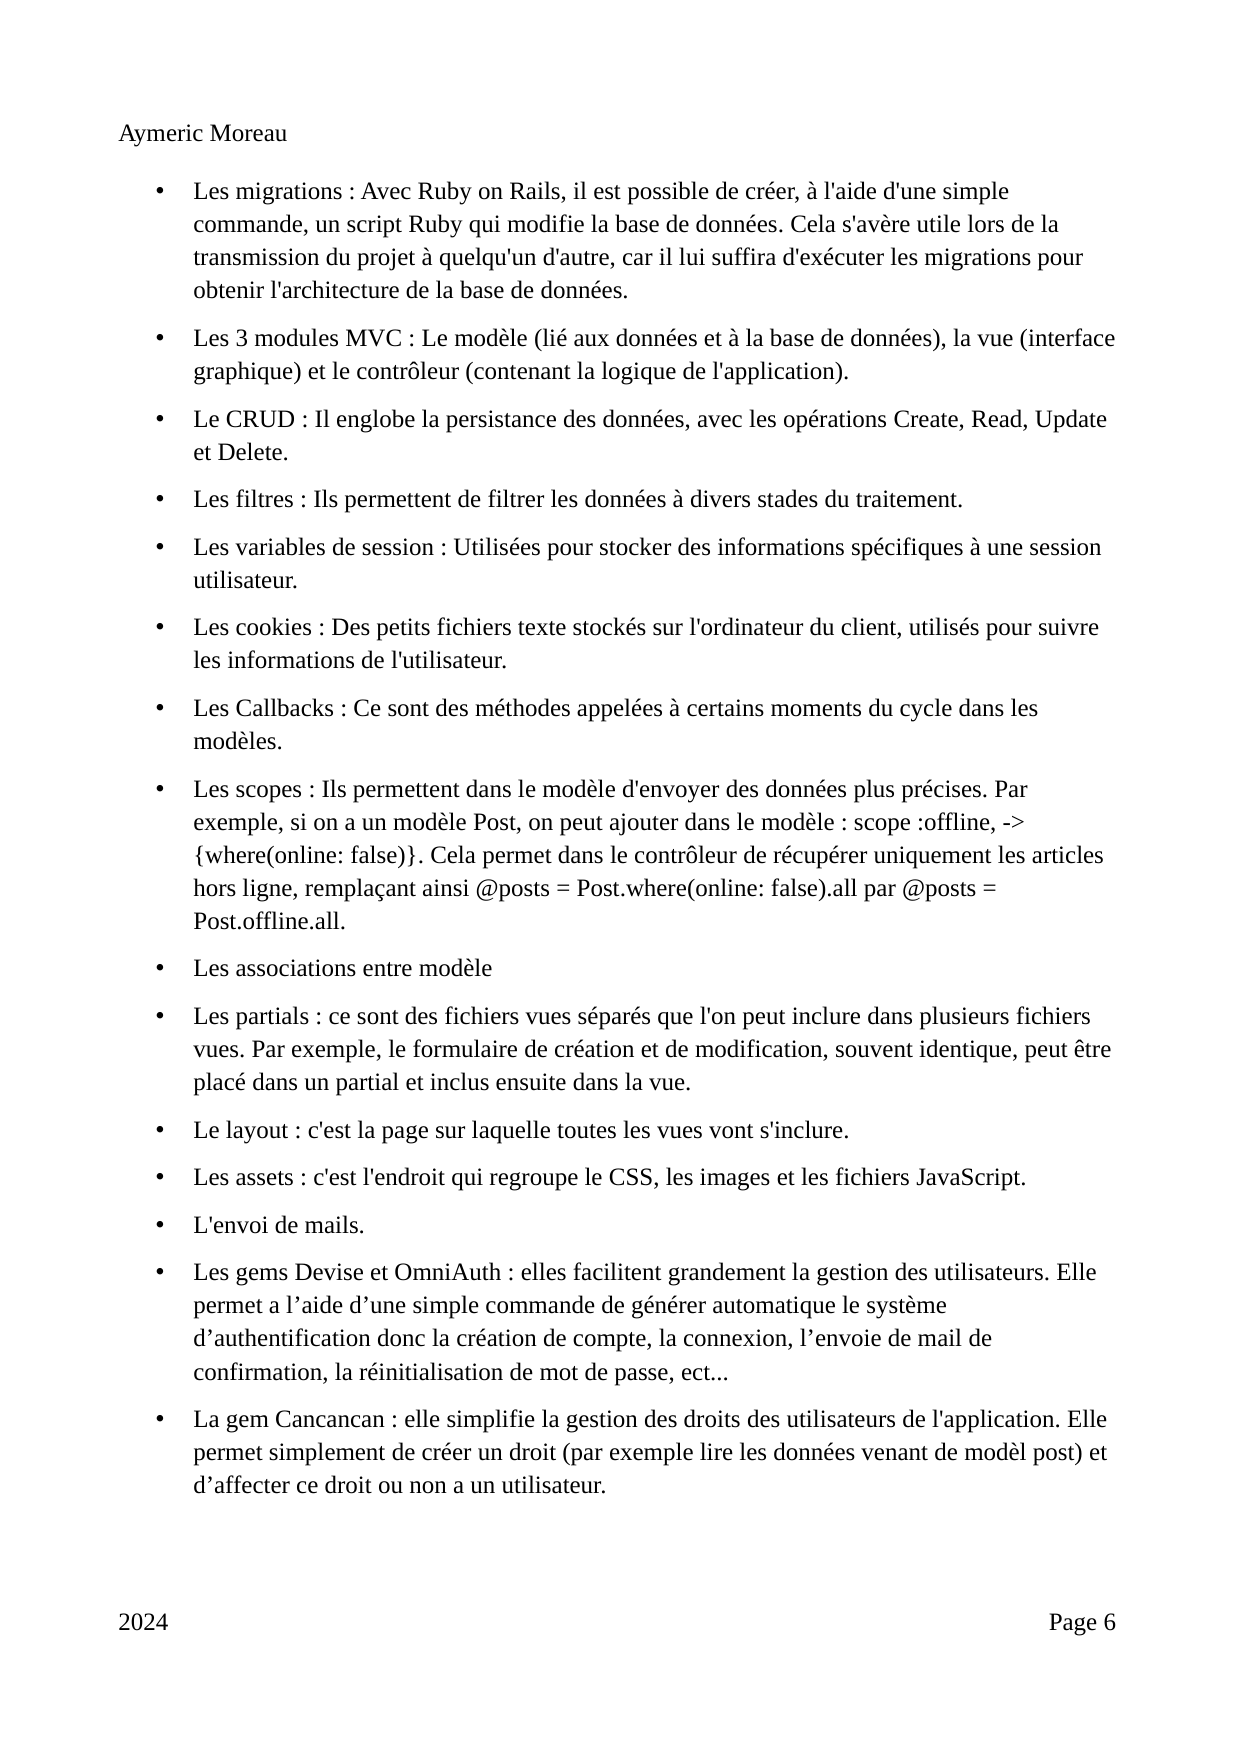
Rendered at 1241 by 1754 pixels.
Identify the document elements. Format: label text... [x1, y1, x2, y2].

list Les associations entre modèle [156, 953, 1122, 982]
list Les variables de session : Utilisées pour stocker des informations spécifiques à une session utilisateur. [156, 532, 1122, 594]
list Les Callbacks : Ce sont des méthodes appelées à certains moments du cycle dans les modèles. [156, 693, 1122, 755]
list Les 3 modules MVC : Le modèle (lié aux données et à la base de données), la vue (interface graphique) et le contrôleur (contenant la logique de l'application). [156, 323, 1122, 385]
list Les migrations : Avec Ruby on Rails, il est possible de créer, à l'aide d'une simple commande, un script Ruby qui modifie la base de données. Cela s'avère utile lors de la transmission du projet à quelqu'un d'autre, car il lui suffira d'exécuter les migrations pour obtenir l'architecture de la base de données. [156, 176, 1122, 304]
list Les filtres : Ils permettent de filtrer les données à divers stades du traitement. [156, 484, 1122, 513]
list L'envoi de mails. [156, 1210, 1122, 1239]
list Les cookies : Des petits fichiers texte stockés sur l'ordinateur du client, utilisés pour suivre les informations de l'utilisateur. [156, 612, 1122, 674]
list Les scopes : Ils permettent dans le modèle d'envoyer des données plus précises. Par exemple, si on a un modèle Post, on peut ajouter dans le modèle : scope :offline, -> {where(online: false)}. Cela permet dans le contrôleur de récupérer uniquement les articles hors ligne, remplaçant ainsi @posts = Post.where(online: false).all par @posts = Post.offline.all. [156, 774, 1122, 934]
list Le CRUD : Il englobe la persistance des données, avec les opérations Create, Read, Update et Delete. [156, 404, 1122, 465]
list Les partials : ce sont des fichiers vues séparés que l'on peut inclure dans plusieurs fichiers vues. Par exemple, le formulaire de création et de modification, souvent identique, peut être placé dans un partial et inclus ensuite dans la vue. [156, 1001, 1122, 1096]
list Les gems Devise et OmniAuth : elles facilitent grandement la gestion des utilisateurs. Elle permet a l’aide d’une simple commande de générer automatique le système d’authentification donc la création de compte, la connexion, l’envoie de mail de confirmation, la réinitialisation de mot de passe, ect... [156, 1257, 1122, 1385]
list Les assets : c'est l'endroit qui regroupe le CSS, les images et les fichiers JavaScript. [156, 1162, 1122, 1191]
list La gem Cancancan : elle simplifie la gestion des droits des utilisateurs de l'application. Elle permet simplement de créer un droit (par exemple lire les données venant de modèl post) et d’affecter ce droit ou non a un utilisateur. [156, 1404, 1122, 1499]
list Le layout : c'est la page sur laquelle toutes les vues vont s'inclure. [156, 1115, 1122, 1143]
